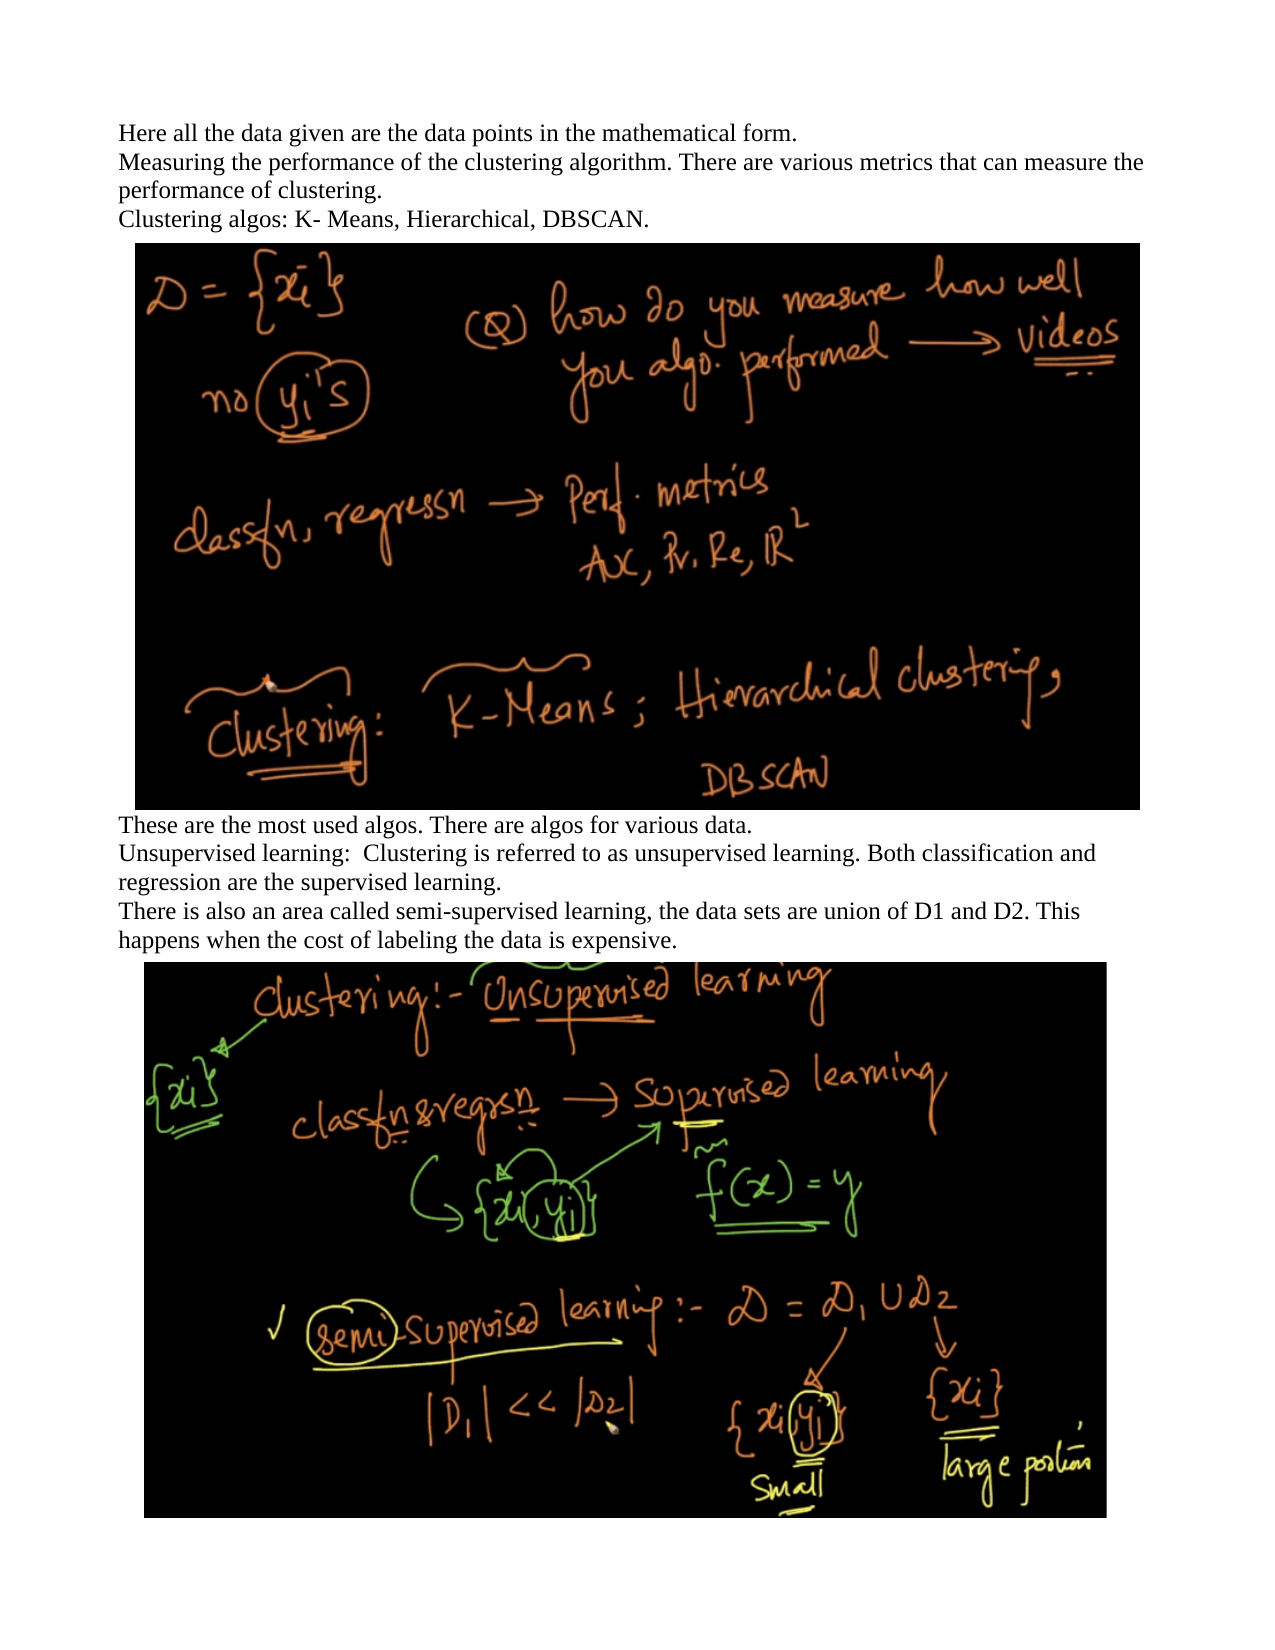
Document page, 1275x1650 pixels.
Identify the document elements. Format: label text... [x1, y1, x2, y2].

text Unsupervised learning: Clustering is referred to as unsupervised learning. Both classification and regression are the supervised learning. [118, 838, 1157, 896]
picture [144, 962, 1107, 1518]
text These are the most used algos. There are algos for various data. [118, 233, 1157, 838]
text Measuring the performance of the clustering algorithm. There are various metrics that can measure the performance of clustering. [118, 147, 1157, 204]
text Here all the data given are the data points in the mathematical form. [118, 118, 1157, 147]
text There is also an area called semi-supervised learning, the data sets are union of D1 and D2. This happens when the cost of labeling the data is expensive. [118, 896, 1157, 953]
picture [135, 243, 1140, 810]
text Clustering algos: K- Means, Hierarchical, DBSCAN. [118, 204, 1157, 233]
